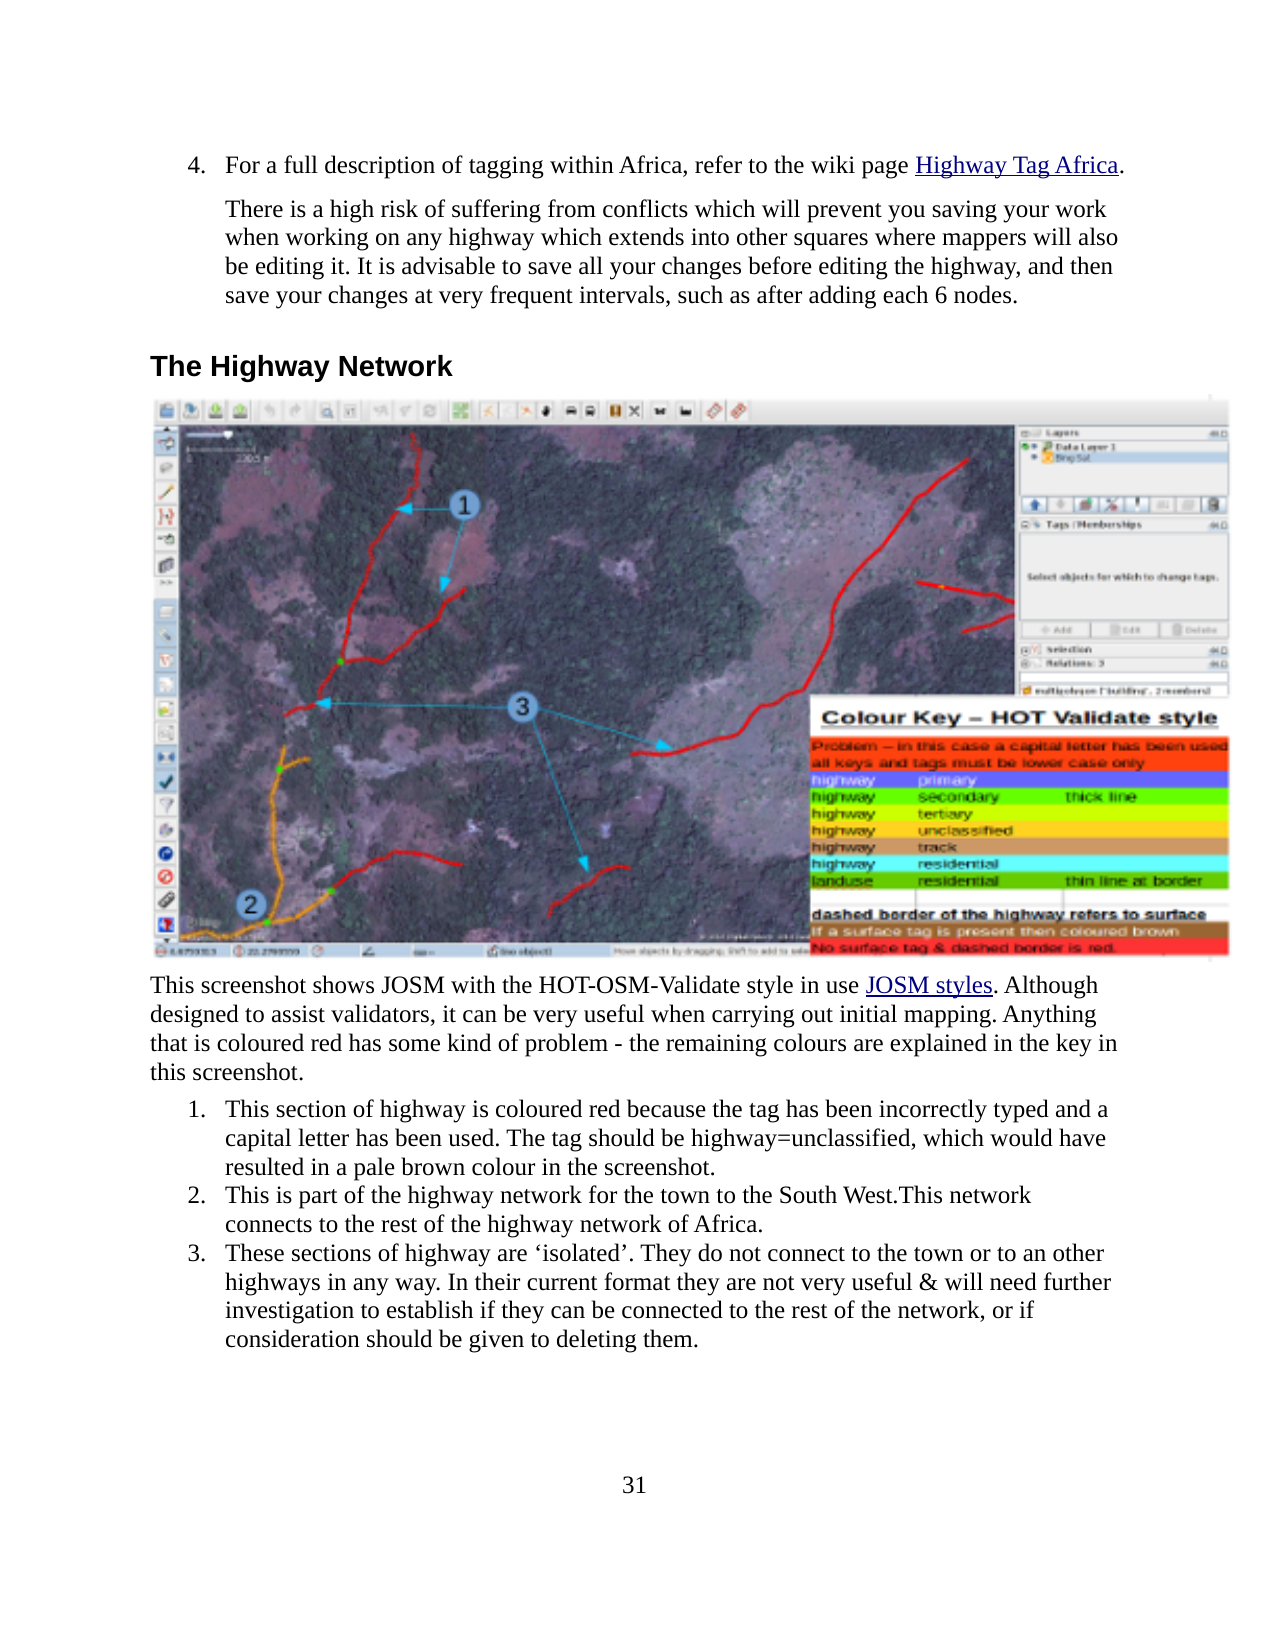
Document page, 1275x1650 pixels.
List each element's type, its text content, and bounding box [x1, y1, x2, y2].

list For a full description of tagging within Africa, refer to the wiki page Highway Tag Africa. [187, 150, 1125, 179]
list This is part of the highway network for the town to the South West.This network connects to the rest of the highway network of Africa. [187, 1181, 1125, 1238]
text This screenshot shows JOSM with the HOT-OSM-Validate style in use JOSM styles. Although designed to assist validators, it can be very useful when carrying out initial mapping. Anything that is coloured red has some kind of problem - the remaining colours are explained in the key in this screenshot. [150, 970, 1125, 1085]
list These sections of highway are ‘isolated’. They do not connect to the town or to an other highways in any way. In their current format they are not very useful & will need further investigation to establish if they can be connected to the rest of the network, or if consideration should be given to deleting them. [187, 1238, 1125, 1353]
list This section of highway is coloured red because the tag has been incorrectly typed and a capital letter has been used. The tag should be highway=unclassified, which would have resulted in a pale brown colour in the screenshot. [187, 1094, 1125, 1181]
picture [150, 394, 1234, 962]
text There is a high risk of suffering from conflicts which will prevent you saving your work when working on any highway which extends into other squares where mappers will also be editing it. It is advisable to save all your changes before editing the highway, and then save your changes at very frequent intervals, such as after adding each 6 nodes. [225, 194, 1125, 309]
subtitle The Highway Network [150, 349, 1125, 382]
